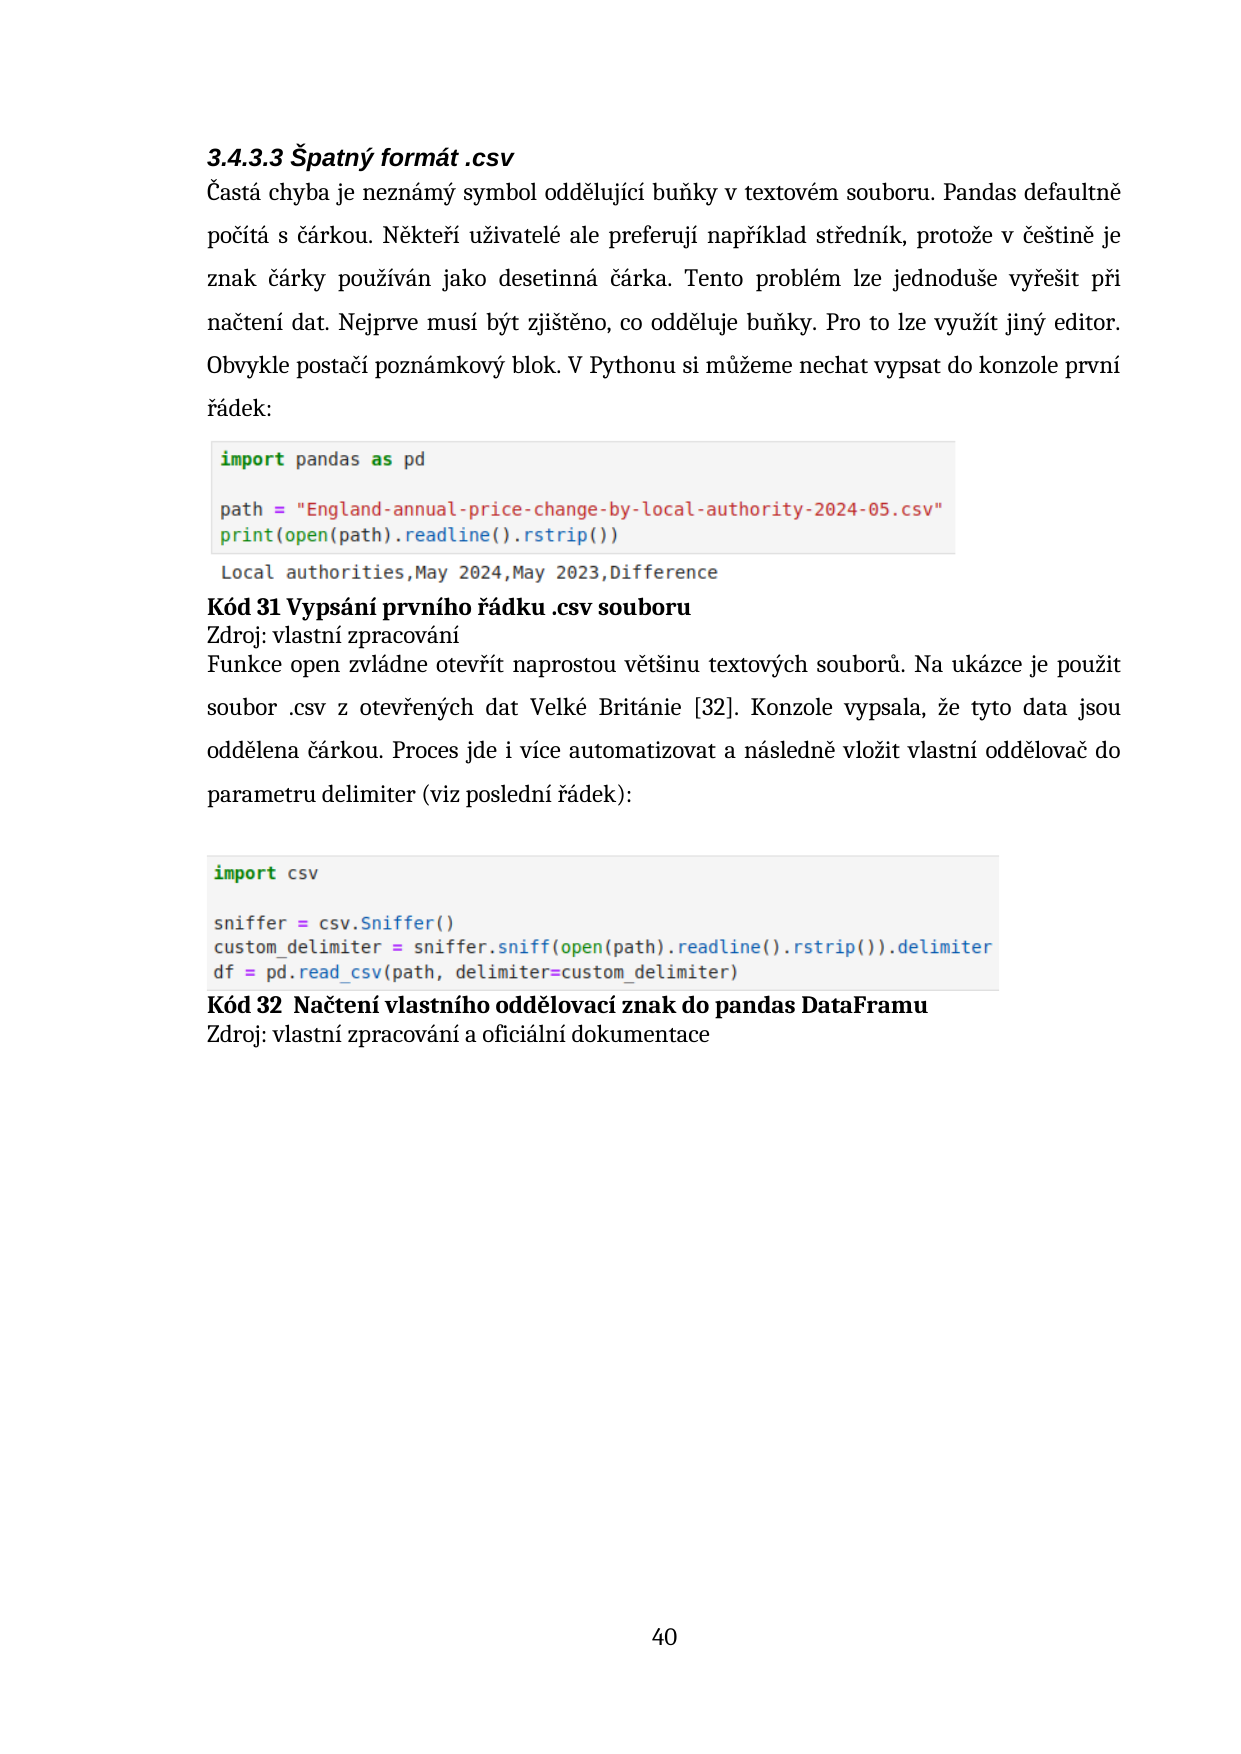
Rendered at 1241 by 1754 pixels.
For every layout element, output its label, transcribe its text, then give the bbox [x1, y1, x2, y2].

picture [206, 853, 1000, 991]
text Zdroj: vlastní zpracování a oficiální dokumentace [207, 1020, 1122, 1048]
title Kód 31 Vypsání prvního řádku .csv souboru [207, 593, 1122, 621]
subtitle 3.4.3.3 Špatný formát .csv [207, 143, 1122, 172]
text Častá chyba je neznámý symbol oddělující buňky v textovém souboru. Pandas defaultně počítá s čárkou. Někteří uživatelé ale preferují například středník, protože v češtině je znak čárky používán jako desetinná čárka. Tento problém lze jednoduše vyřešit při načtení dat. Nejprve musí být zjištěno, co odděluje buňky. Pro to lze využít jiný editor. Obvykle postačí poznámkový blok. V Pythonu si můžeme nechat vypsat do konzole první řádek: [207, 178, 1122, 422]
text Zdroj: vlastní zpracování [207, 621, 1122, 650]
picture [206, 436, 956, 593]
title Kód 32 Načtení vlastního oddělovací znak do pandas DataFramu [207, 991, 1122, 1020]
text Funkce open zvládne otevřít naprostou většinu textových souborů. Na ukázce je použit soubor .csv z otevřených dat Velké Británie [32]. Konzole vypsala, že tyto data jsou oddělena čárkou. Proces jde i více automatizovat a následně vložit vlastní oddělovač do parametru delimiter (viz poslední řádek): [207, 650, 1122, 808]
